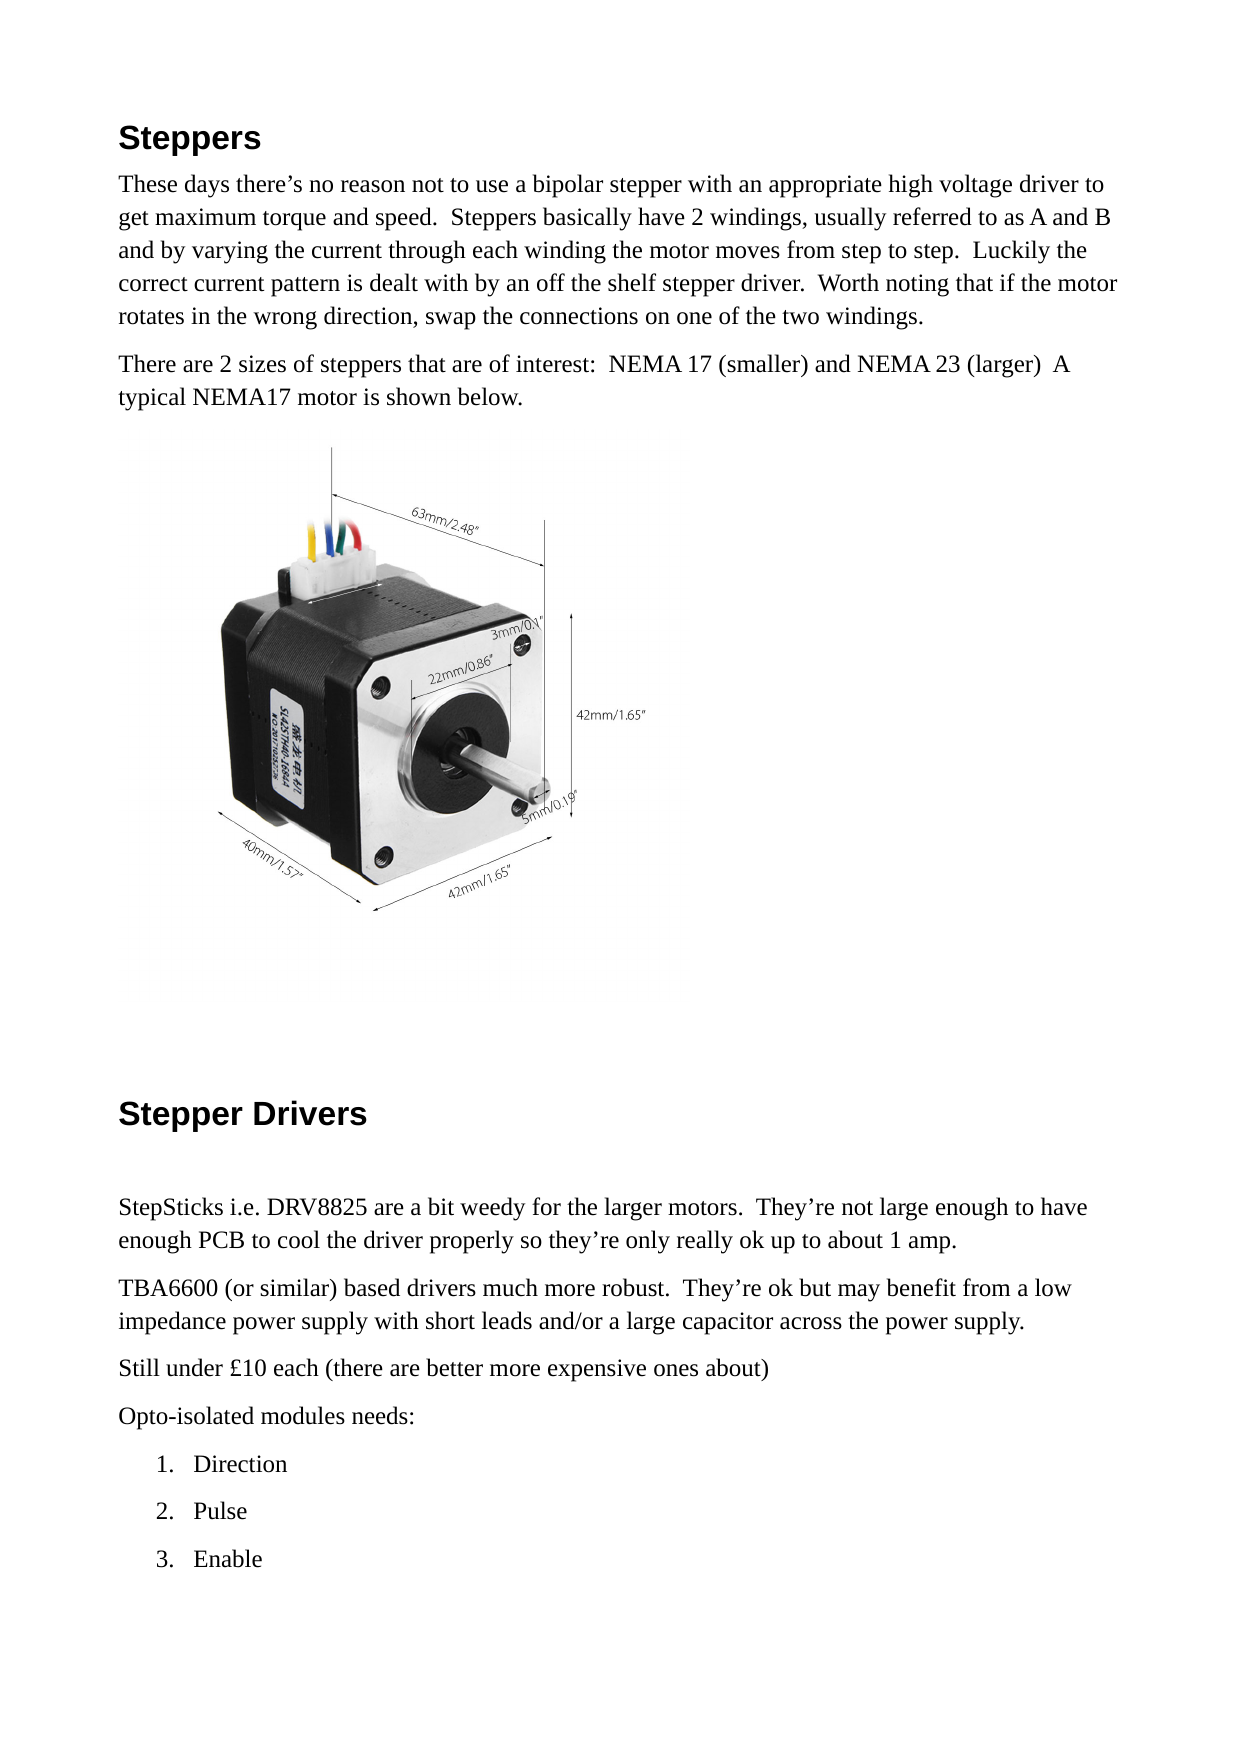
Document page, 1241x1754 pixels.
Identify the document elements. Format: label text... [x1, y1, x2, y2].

text StepSticks i.e. DRV8825 are a bit weedy for the larger motors. They’re not large enough to have enough PCB to cool the driver properly so they’re only really ok up to about 1 amp. [118, 1192, 1122, 1254]
text There are 2 sizes of steppers that are of interest: NEMA 17 (smaller) and NEMA 23 (larger) A typical NEMA17 motor is shown below. [118, 349, 1122, 411]
text Still under £10 each (there are better more expensive ones about) [118, 1353, 1122, 1382]
subtitle Steppers [118, 118, 1122, 157]
text TBA6600 (or similar) based drivers much more robust. They’re ok but may benefit from a low impedance power supply with short leads and/or a large capacitor across the power supply. [118, 1273, 1122, 1334]
list Pulse [156, 1496, 1122, 1525]
picture [118, 429, 691, 1002]
list Direction [156, 1449, 1122, 1477]
text These days there’s no reason not to use a bipolar stepper with an appropriate high voltage driver to get maximum torque and speed. Steppers basically have 2 windings, usually referred to as A and B and by varying the current through each winding the motor moves from step to step. Luckily the correct current pattern is dealt with by an off the shelf stepper driver. Worth noting that if the motor rotates in the wrong direction, swap the connections on one of the two windings. [118, 169, 1122, 330]
list Enable [156, 1544, 1122, 1573]
subtitle Stepper Drivers [118, 1093, 1122, 1132]
text Opto-isolated modules needs: [118, 1401, 1122, 1430]
